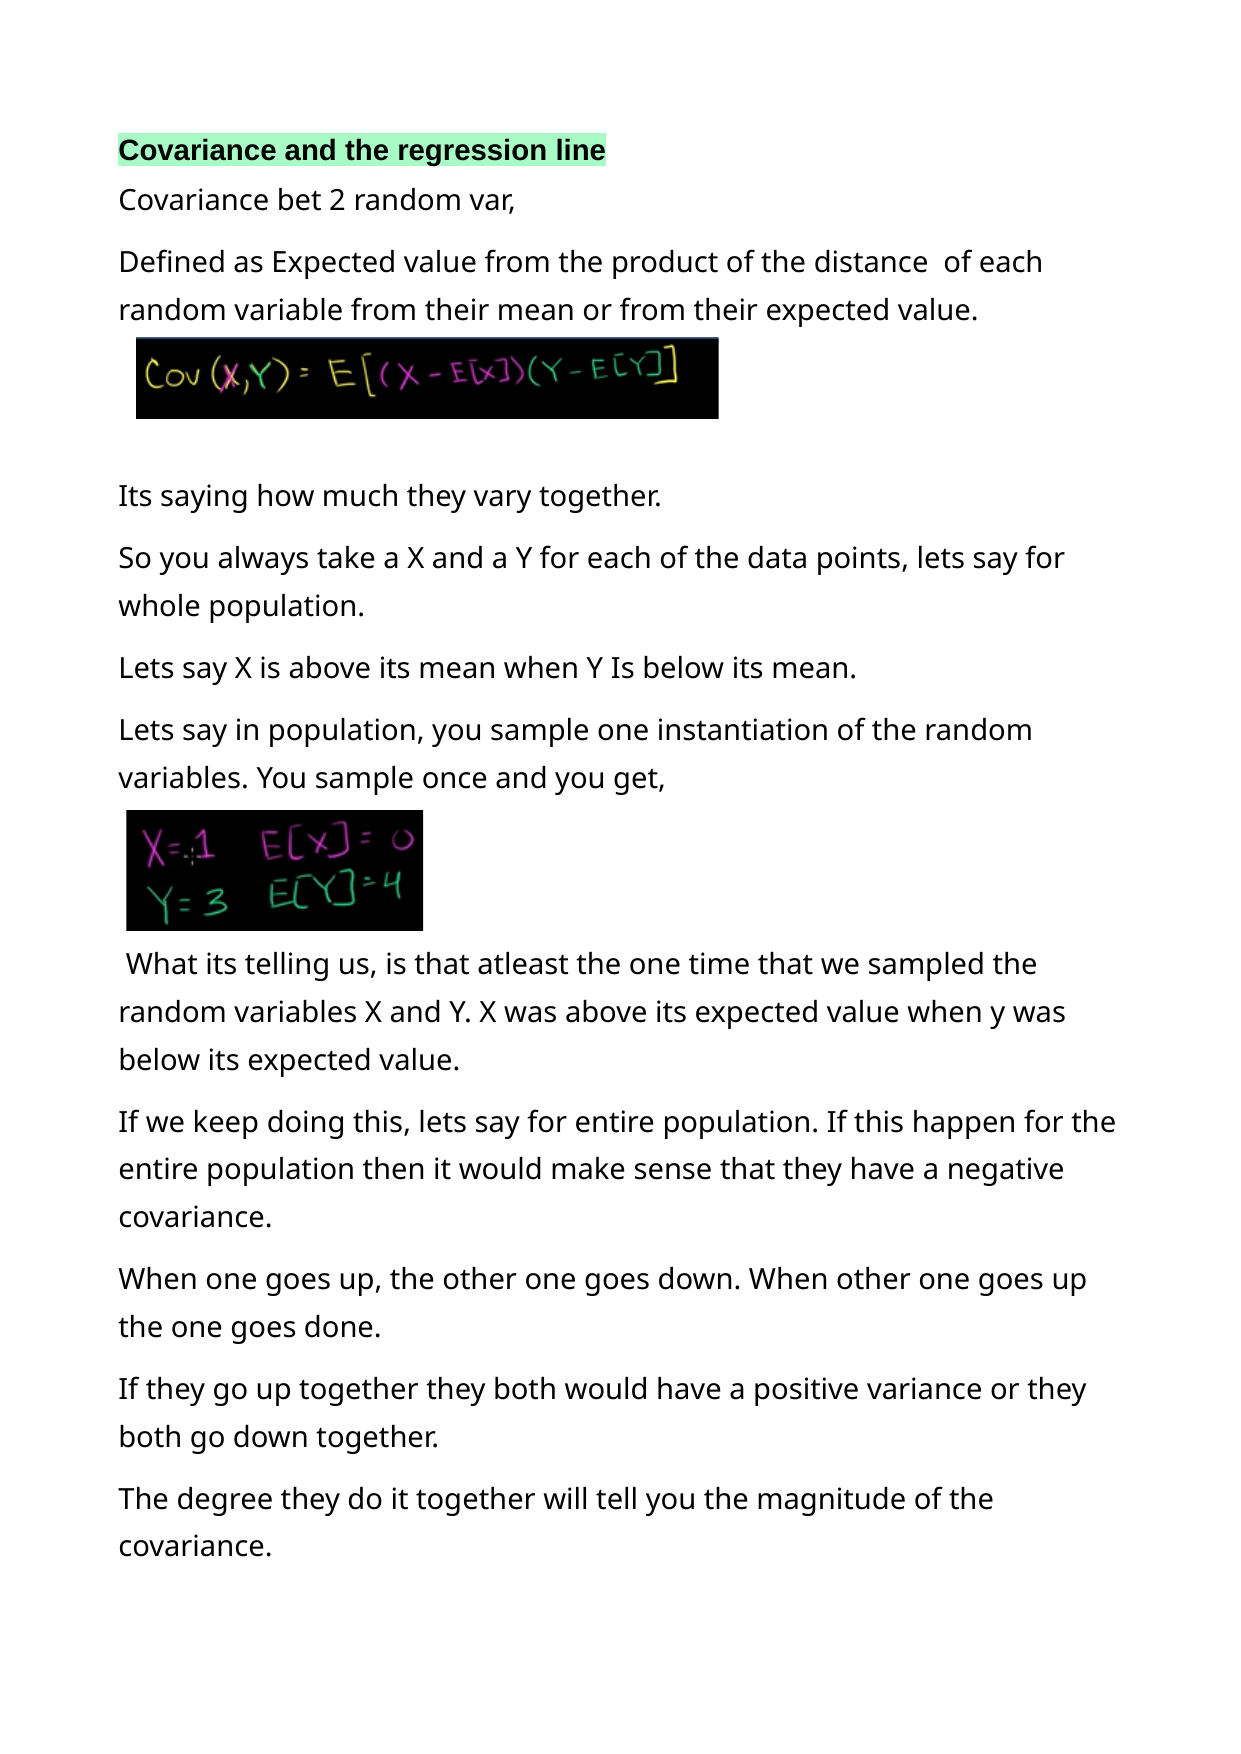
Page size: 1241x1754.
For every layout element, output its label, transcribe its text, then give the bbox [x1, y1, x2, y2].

text Lets say in population, you sample one instantiation of the random variables. You sample once and you get, [118, 709, 1122, 797]
text What its telling us, is that atleast the one time that we sampled the random variables X and Y. X was above its expected value when y was below its expected value. [118, 944, 1122, 1078]
picture [136, 337, 719, 419]
text The degree they do it together will tell you the magnitude of the covariance. [118, 1478, 1122, 1565]
text If we keep doing this, lets say for entire population. If this happen for the entire population then it would make sense that they have a negative covariance. [118, 1101, 1122, 1236]
text If they go up together they both would have a positive variance or they both go down together. [118, 1368, 1122, 1456]
text Defined as Expected value from the product of the distance of each random variable from their mean or from their expected value. [118, 241, 1122, 328]
text Covariance bet 2 random var, [118, 179, 1122, 219]
text So you always take a X and a Y for each of the data points, lets say for whole population. [118, 537, 1122, 625]
text Its saying how much they vary together. [118, 475, 1122, 515]
picture [126, 810, 424, 931]
subtitle Covariance and the regression line [606, 133, 1122, 166]
text When one goes up, the other one goes down. When other one goes up the one goes done. [118, 1258, 1122, 1346]
text Lets say X is above its mean when Y Is below its mean. [118, 647, 1122, 687]
